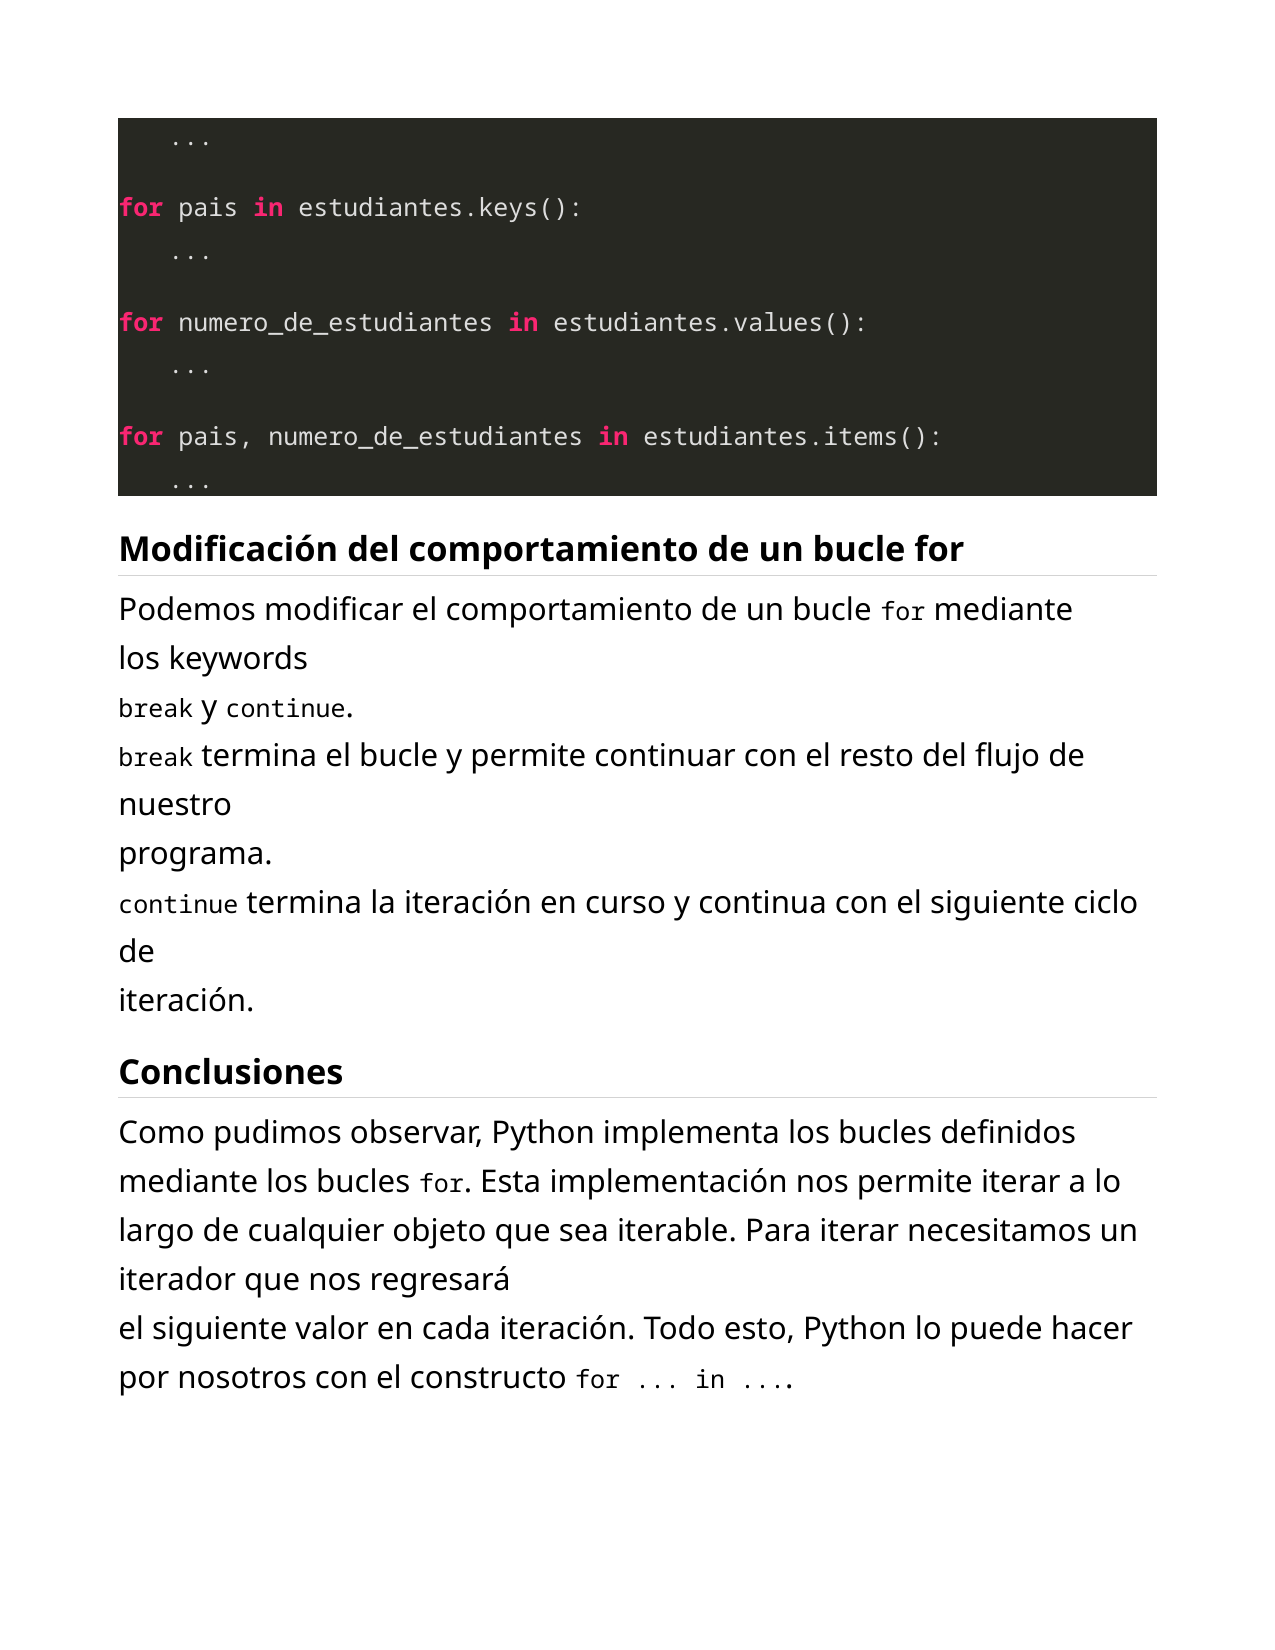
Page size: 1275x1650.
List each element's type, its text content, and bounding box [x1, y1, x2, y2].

subtitle Modificación del comportamiento de un bucle for [118, 525, 1157, 575]
text continue termina la iteración en curso y continua con el siguiente ciclo de iteración. [118, 880, 1157, 1020]
text for pais, numero_de_estudiantes in estudiantes.items(): [118, 419, 1157, 453]
text for numero_de_estudiantes in estudiantes.values(): [118, 304, 1157, 339]
text ... [118, 233, 1157, 267]
text break termina el bucle y permite continuar con el resto del flujo de nuestro programa. [118, 733, 1157, 873]
text Como pudimos observar, Python implementa los bucles definidos mediante los bucles for. Esta implementación nos permite iterar a lo largo de cualquier objeto que sea iterable. Para iterar necesitamos un iterador que nos regresará el siguiente valor en cada iteración. Todo esto, Python lo puede hacer por nosotros con el constructo for ... in .... [118, 1110, 1157, 1397]
text ... [118, 347, 1157, 381]
text ... [118, 462, 1157, 496]
text for pais in estudiantes.keys(): [118, 190, 1157, 224]
subtitle Conclusiones [118, 1047, 1157, 1097]
text Podemos modificar el comportamiento de un bucle for mediante los keywords break y continue. [118, 587, 1157, 727]
text ... [118, 118, 1157, 152]
